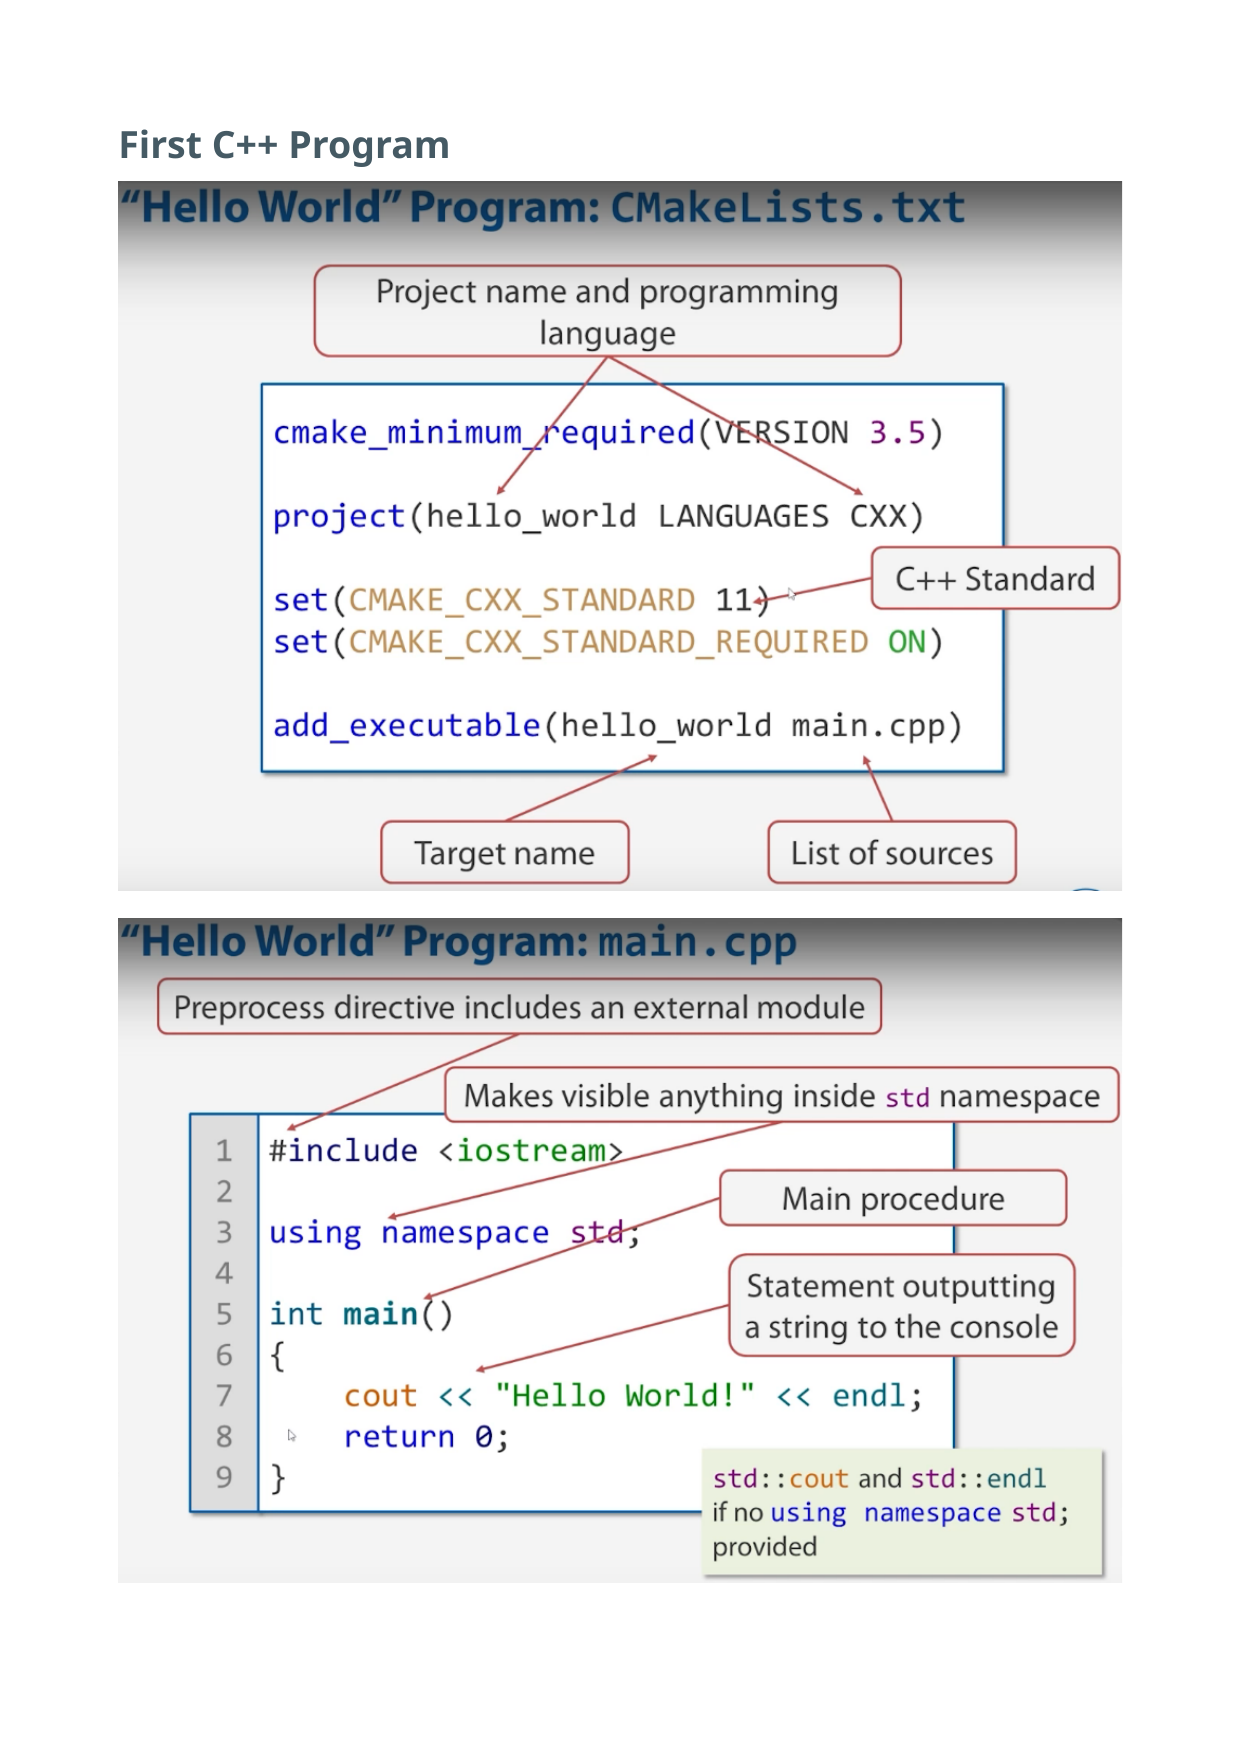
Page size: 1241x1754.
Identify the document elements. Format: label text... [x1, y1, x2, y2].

picture [118, 181, 1123, 891]
subtitle First C++ Program [118, 118, 1122, 169]
picture [118, 918, 1123, 1583]
